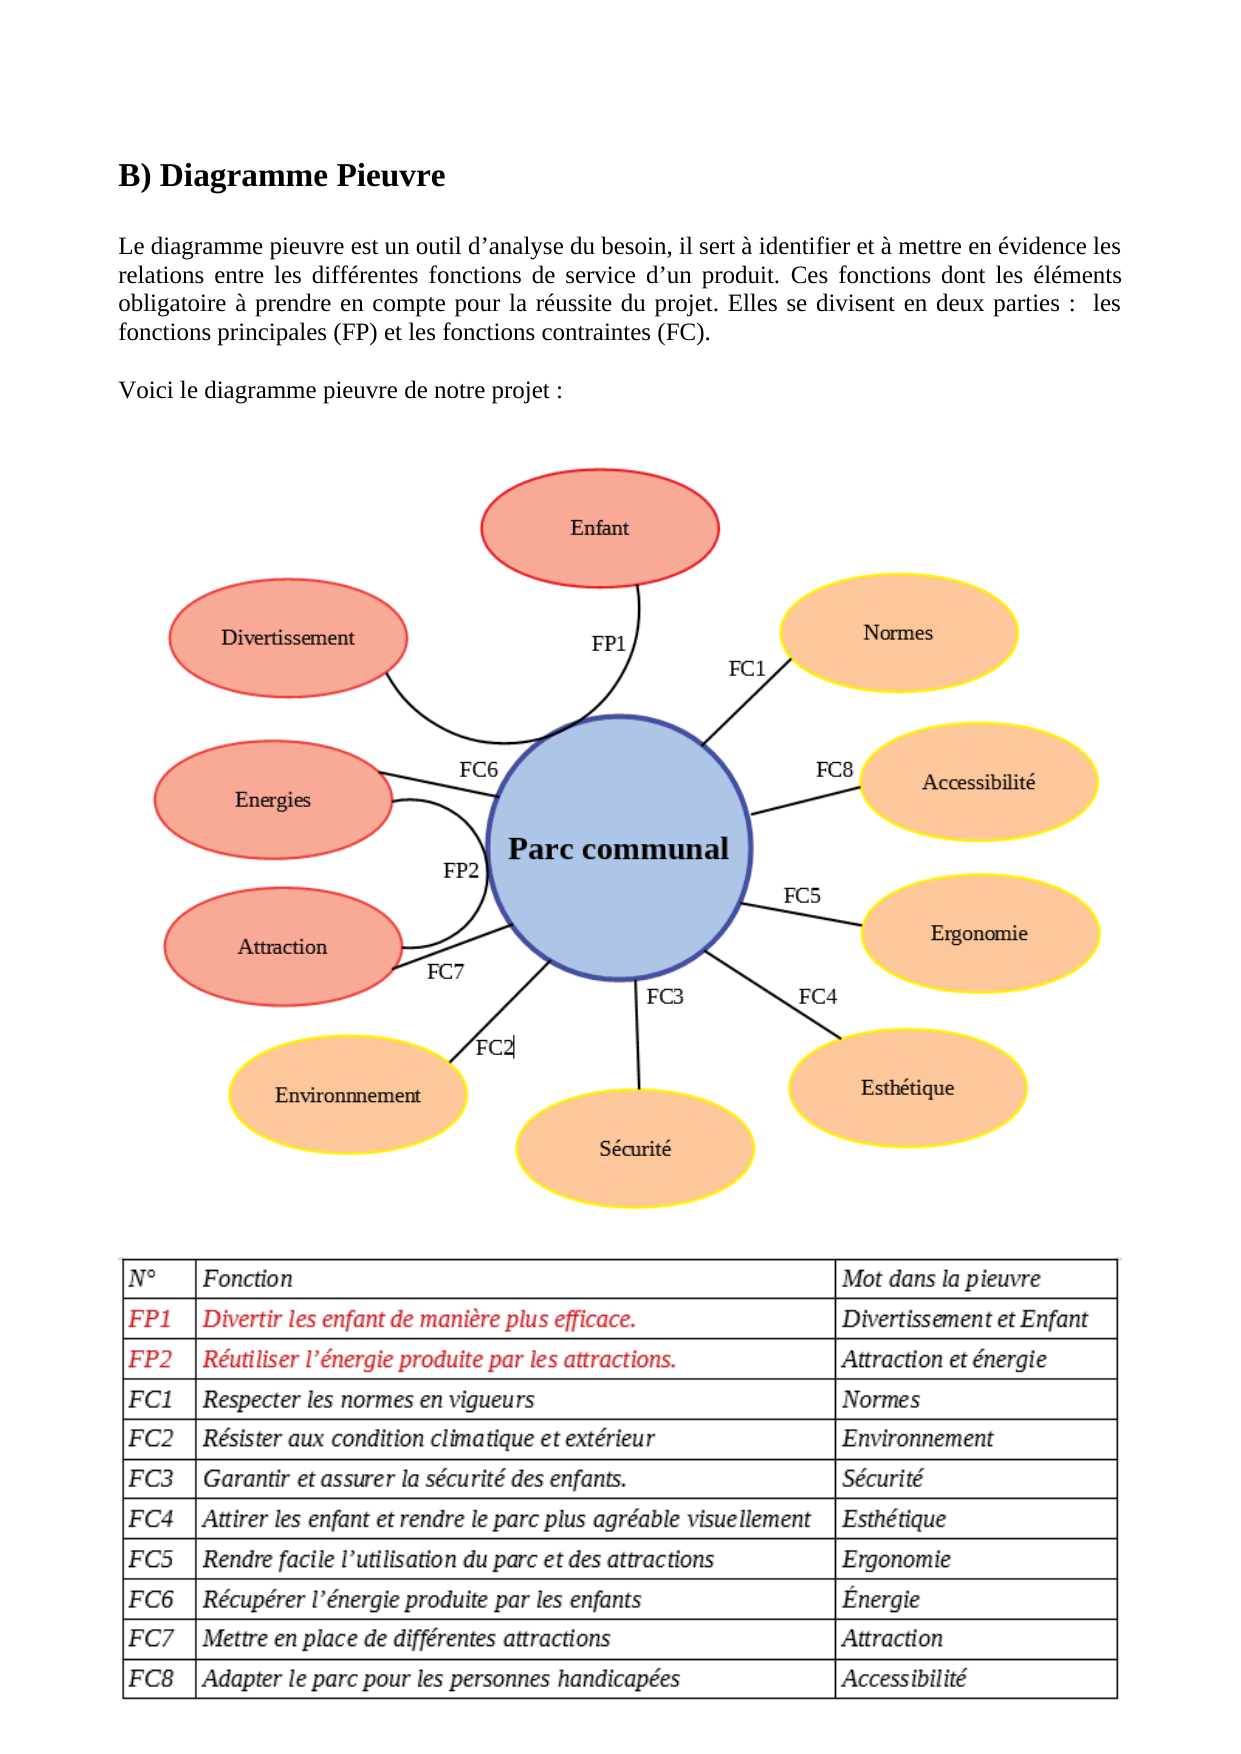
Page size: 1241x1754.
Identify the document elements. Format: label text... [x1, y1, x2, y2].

text Voici le diagramme pieuvre de notre projet : [118, 375, 1122, 403]
picture [118, 449, 1123, 1704]
text Le diagramme pieuvre est un outil d’analyse du besoin, il sert à identifier et à mettre en évidence les relations entre les différentes fonctions de service d’un produit. Ces fonctions dont les éléments obligatoire à prendre en compte pour la réussite du projet. Elles se divisent en deux parties : les fonctions principales (FP) et les fonctions contraintes (FC). [118, 231, 1122, 346]
subtitle B) Diagramme Pieuvre [118, 156, 1122, 194]
